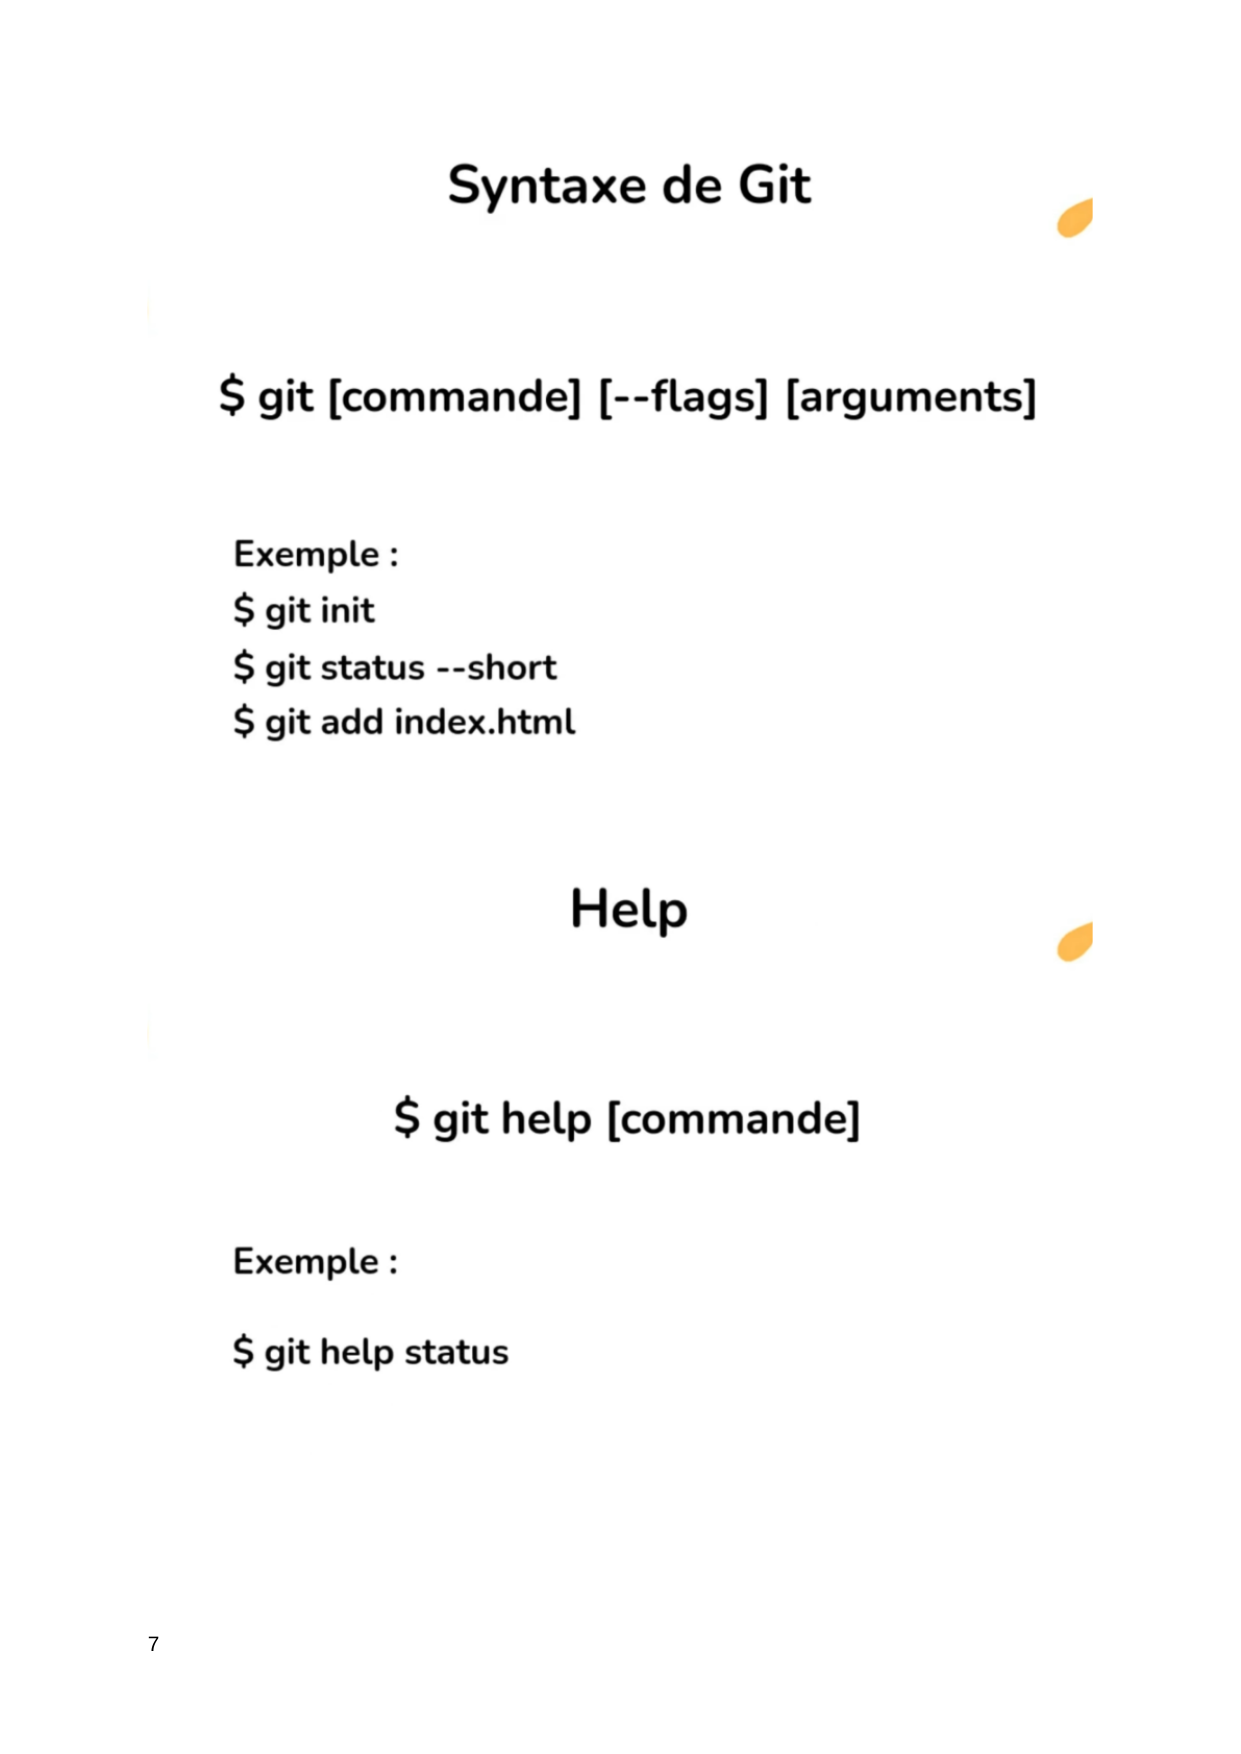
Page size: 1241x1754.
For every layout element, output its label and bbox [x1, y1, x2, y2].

picture [147, 872, 1093, 1501]
picture [147, 147, 1093, 777]
